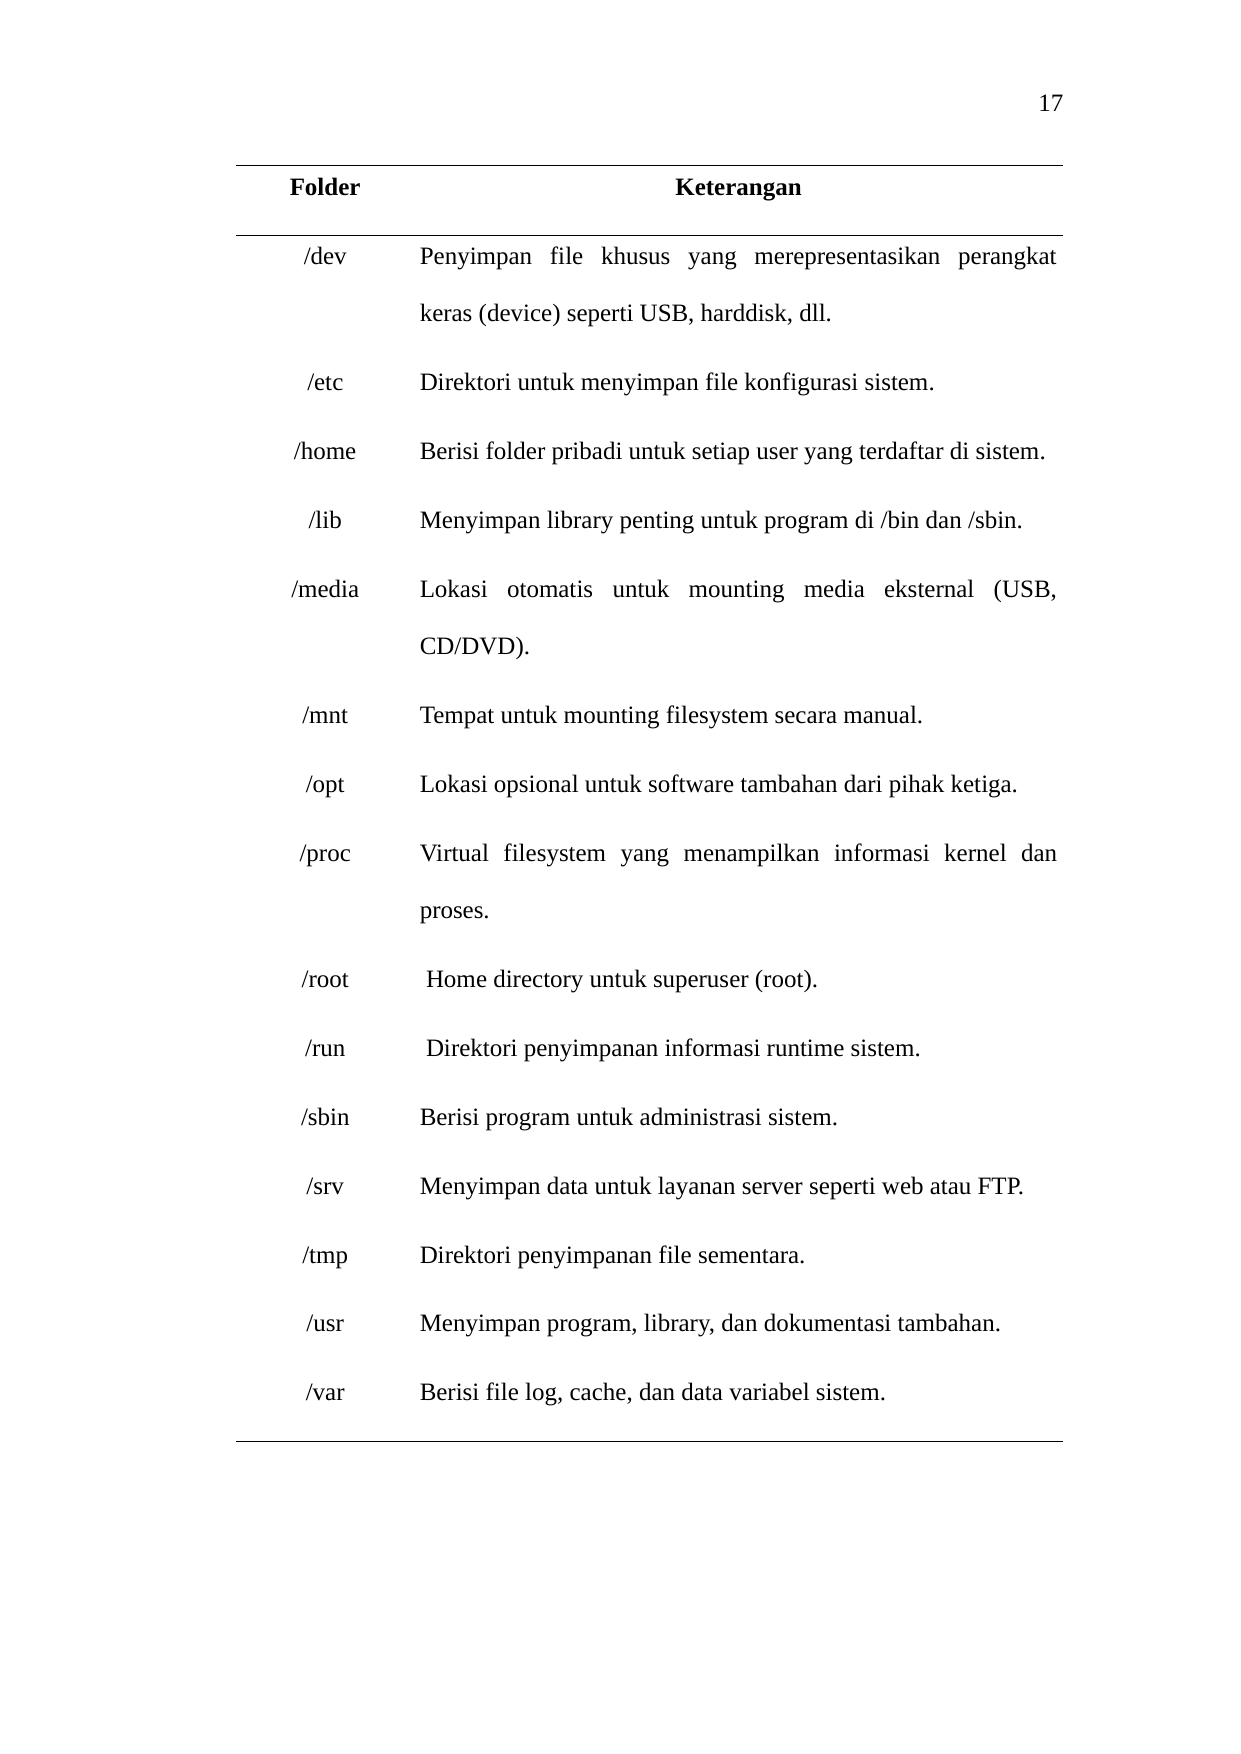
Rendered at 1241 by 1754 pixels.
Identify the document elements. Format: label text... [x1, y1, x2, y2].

table_cell Virtual filesystem yang menampilkan informasi kernel dan proses. [414, 832, 1063, 958]
table_cell /var [236, 1372, 414, 1441]
table_cell /proc [236, 832, 414, 958]
table_cell Direktori penyimpanan file sementara. [414, 1234, 1063, 1303]
table_cell Menyimpan program, library, dan dokumentasi tambahan. [414, 1303, 1063, 1372]
table_header Keterangan [414, 166, 1063, 235]
table_cell Menyimpan library penting untuk program di /bin dan /sbin. [414, 499, 1063, 568]
table_cell Direktori penyimpanan informasi runtime sistem. [414, 1028, 1063, 1096]
table_cell /root [236, 959, 414, 1027]
table_cell Direktori untuk menyimpan file konfigurasi sistem. [414, 362, 1063, 430]
table_cell Lokasi opsional untuk software tambahan dari pihak ketiga. [414, 763, 1063, 832]
table_cell Tempat untuk mounting filesystem secara manual. [414, 695, 1063, 763]
table_cell Home directory untuk superuser (root). [414, 959, 1063, 1027]
table_cell Berisi folder pribadi untuk setiap user yang terdaftar di sistem. [414, 430, 1063, 499]
table_cell /lib [236, 499, 414, 568]
table_cell /usr [236, 1303, 414, 1372]
table_cell Lokasi otomatis untuk mounting media eksternal (USB, CD/DVD). [414, 568, 1063, 694]
table_cell /opt [236, 763, 414, 832]
table_cell Penyimpan file khusus yang merepresentasikan perangkat keras (device) seperti USB, harddisk, dll. [414, 236, 1063, 362]
table_cell /home [236, 430, 414, 499]
table_cell /dev [236, 236, 414, 362]
table_cell /etc [236, 362, 414, 430]
table_cell /mnt [236, 695, 414, 763]
table_cell Berisi file log, cache, dan data variabel sistem. [414, 1372, 1063, 1441]
table_cell /run [236, 1028, 414, 1096]
table_cell /sbin [236, 1096, 414, 1165]
table_cell /srv [236, 1165, 414, 1234]
table_cell /tmp [236, 1234, 414, 1303]
table_cell Berisi program untuk administrasi sistem. [414, 1096, 1063, 1165]
table_cell /media [236, 568, 414, 694]
table_cell Menyimpan data untuk layanan server seperti web atau FTP. [414, 1165, 1063, 1234]
table_header Folder [236, 166, 414, 235]
